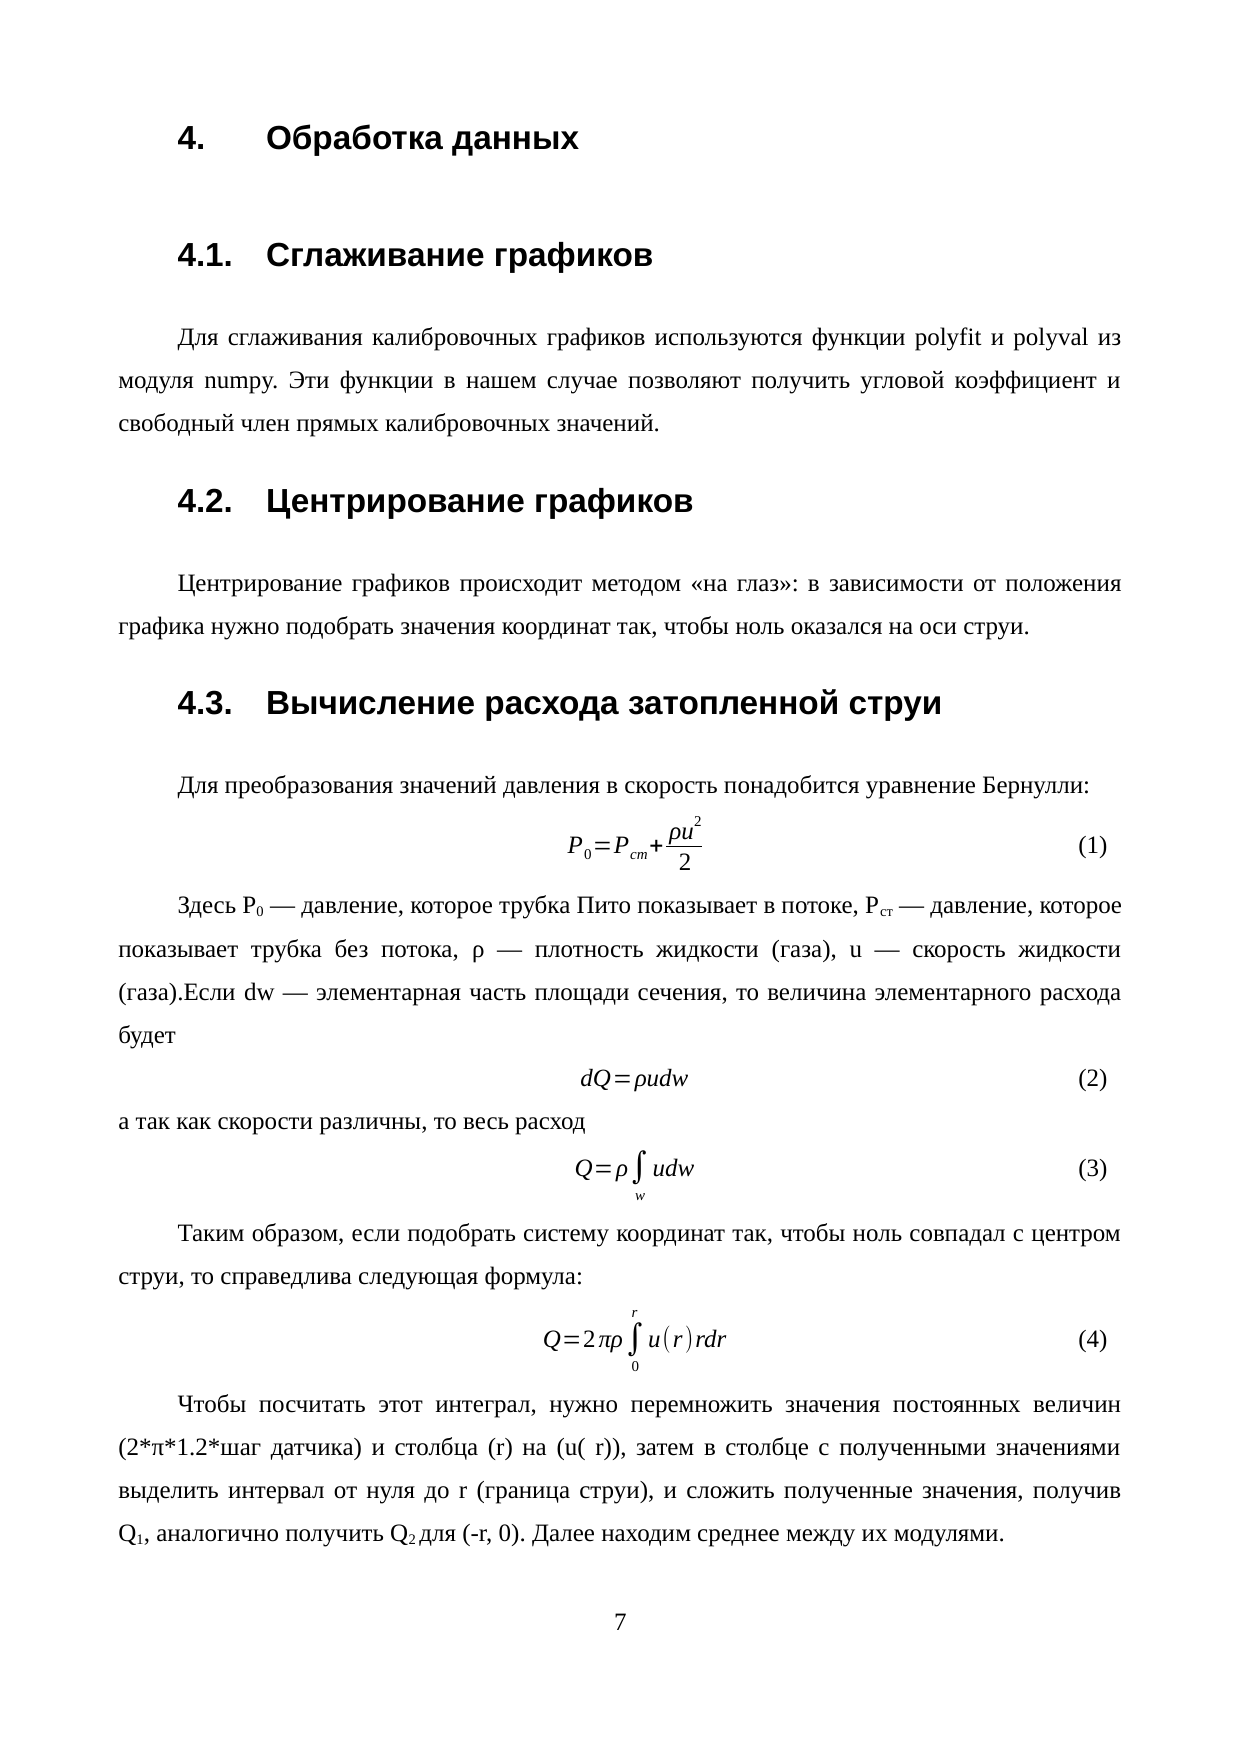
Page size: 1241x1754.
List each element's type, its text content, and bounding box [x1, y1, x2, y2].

subtitle Сглаживание графиков [118, 235, 1122, 273]
text (3) [118, 1149, 1122, 1203]
subtitle Центрирование графиков [118, 481, 1122, 519]
text Для преобразования значений давления в скорость понадобится уравнение Бернулли: [118, 771, 1122, 799]
subtitle Обработка данных [118, 118, 1122, 157]
text Центрирование графиков происходит методом «на глаз»: в зависимости от положения графика нужно подобрать значения координат так, чтобы ноль оказался на оси струи. [118, 568, 1122, 639]
text Таким образом, если подобрать систему координат так, чтобы ноль совпадал с центром струи, то справедлива следующая формула: [118, 1218, 1122, 1290]
text Чтобы посчитать этот интеграл, нужно перемножить значения постоянных величин (2*π*1.2*шаг датчика) и столбца (r) на (u( r)), затем в столбце с полученными значениями выделить интервал от нуля до r (граница струи), и сложить полученные значения, получив Q1, аналогично получить Q2 для (-r, 0). Далее находим среднее между их модулями. [118, 1389, 1122, 1547]
text (4) [118, 1304, 1122, 1375]
text Для сглаживания калибровочных графиков используются функции polyfit и polyval из модуля numpy. Эти функции в нашем случае позволяют получить угловой коэффициент и свободный член прямых калибровочных значений. [118, 322, 1122, 437]
text (2) [118, 1063, 1122, 1092]
text (1) [118, 814, 1122, 876]
text Здесь P0 — давление, которое трубка Пито показывает в потоке, Pст — давление, которое показывает трубка без потока, ρ — плотность жидкости (газа), u — скорость жидкости (газа).Если dw — элементарная часть площади сечения, то величина элементарного расхода будет [118, 891, 1122, 1049]
text а так как скорости различны, то весь расход [118, 1106, 1122, 1135]
subtitle Вычисление расхода затопленной струи [118, 683, 1122, 722]
